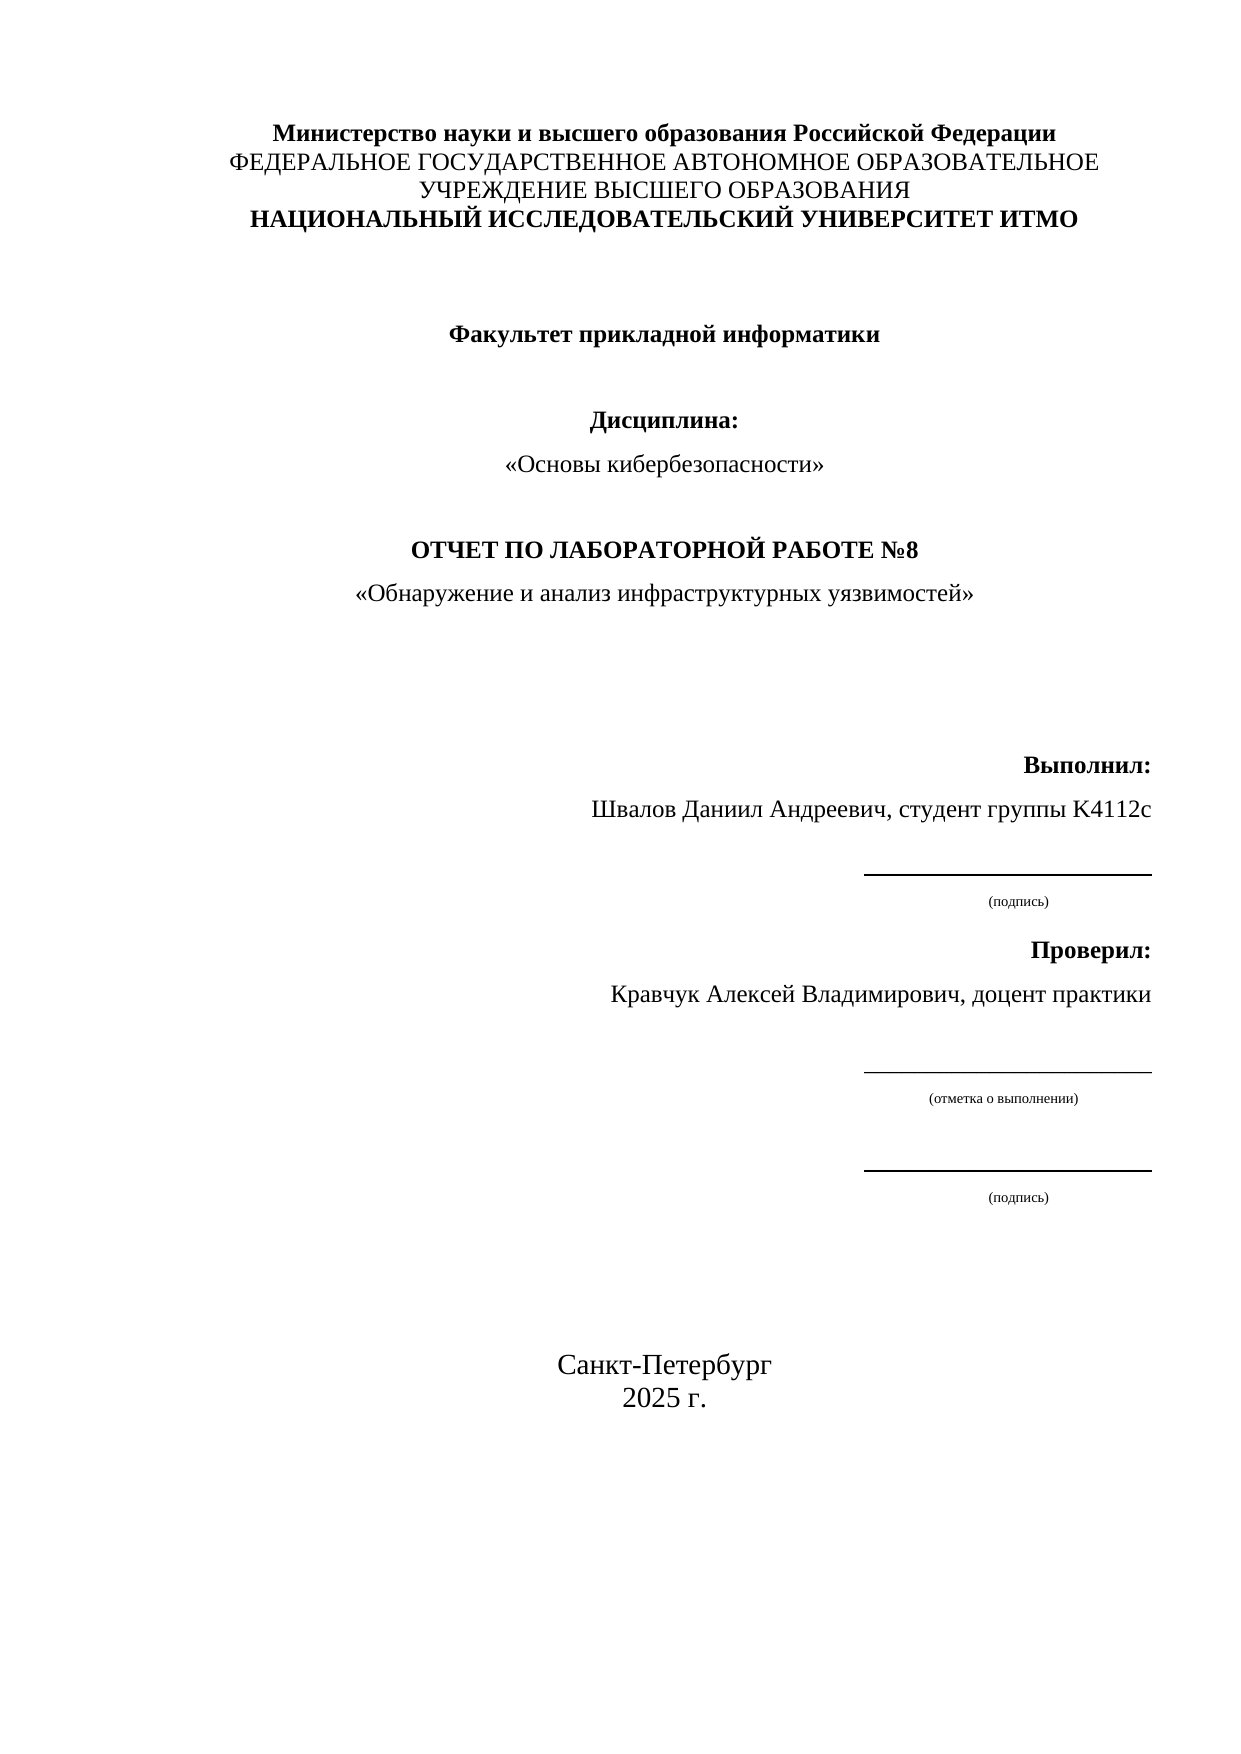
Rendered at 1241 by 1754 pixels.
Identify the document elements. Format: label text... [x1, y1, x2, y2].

text ОТЧЕТ ПО ЛАБОРАТОРНОЙ РАБОТЕ №8 [177, 535, 1152, 564]
text Швалов Даниил Андреевич, студент группы K4112c [177, 794, 1152, 822]
text Санкт-Петербург [177, 1347, 1152, 1380]
text _______________________ [177, 1146, 1152, 1174]
text Кравчук Алексей Владимирович, доцент практики [177, 979, 1152, 1007]
text 2025 г. [177, 1380, 1152, 1414]
text (подпись) [914, 892, 1152, 921]
text (отметка о выполнении) [914, 1090, 1152, 1119]
text _______________________ [177, 1047, 1152, 1076]
text Факультет прикладной информатики [177, 319, 1152, 348]
text «Обнаружение и анализ инфраструктурных уязвимостей» [177, 578, 1152, 607]
text Проверил: [177, 936, 1152, 964]
text Министерство науки и высшего образования Российской Федерации ФЕДЕРАЛЬНОЕ ГОСУДАРСТВЕННОЕ АВТОНОМНОЕ ОБРАЗОВАТЕЛЬНОЕ УЧРЕЖДЕНИЕ ВЫСШЕГО ОБРАЗОВАНИЯ НАЦИОНАЛЬНЫЙ ИССЛЕДОВАТЕЛЬСКИЙ УНИВЕРСИТЕТ ИТМО [177, 118, 1152, 233]
text (подпись) [914, 1189, 1152, 1217]
text Выполнил: [177, 751, 1152, 779]
text Дисциплина: [177, 406, 1152, 434]
text _______________________ [177, 849, 1152, 878]
text «Основы кибербезопасности» [177, 449, 1152, 477]
